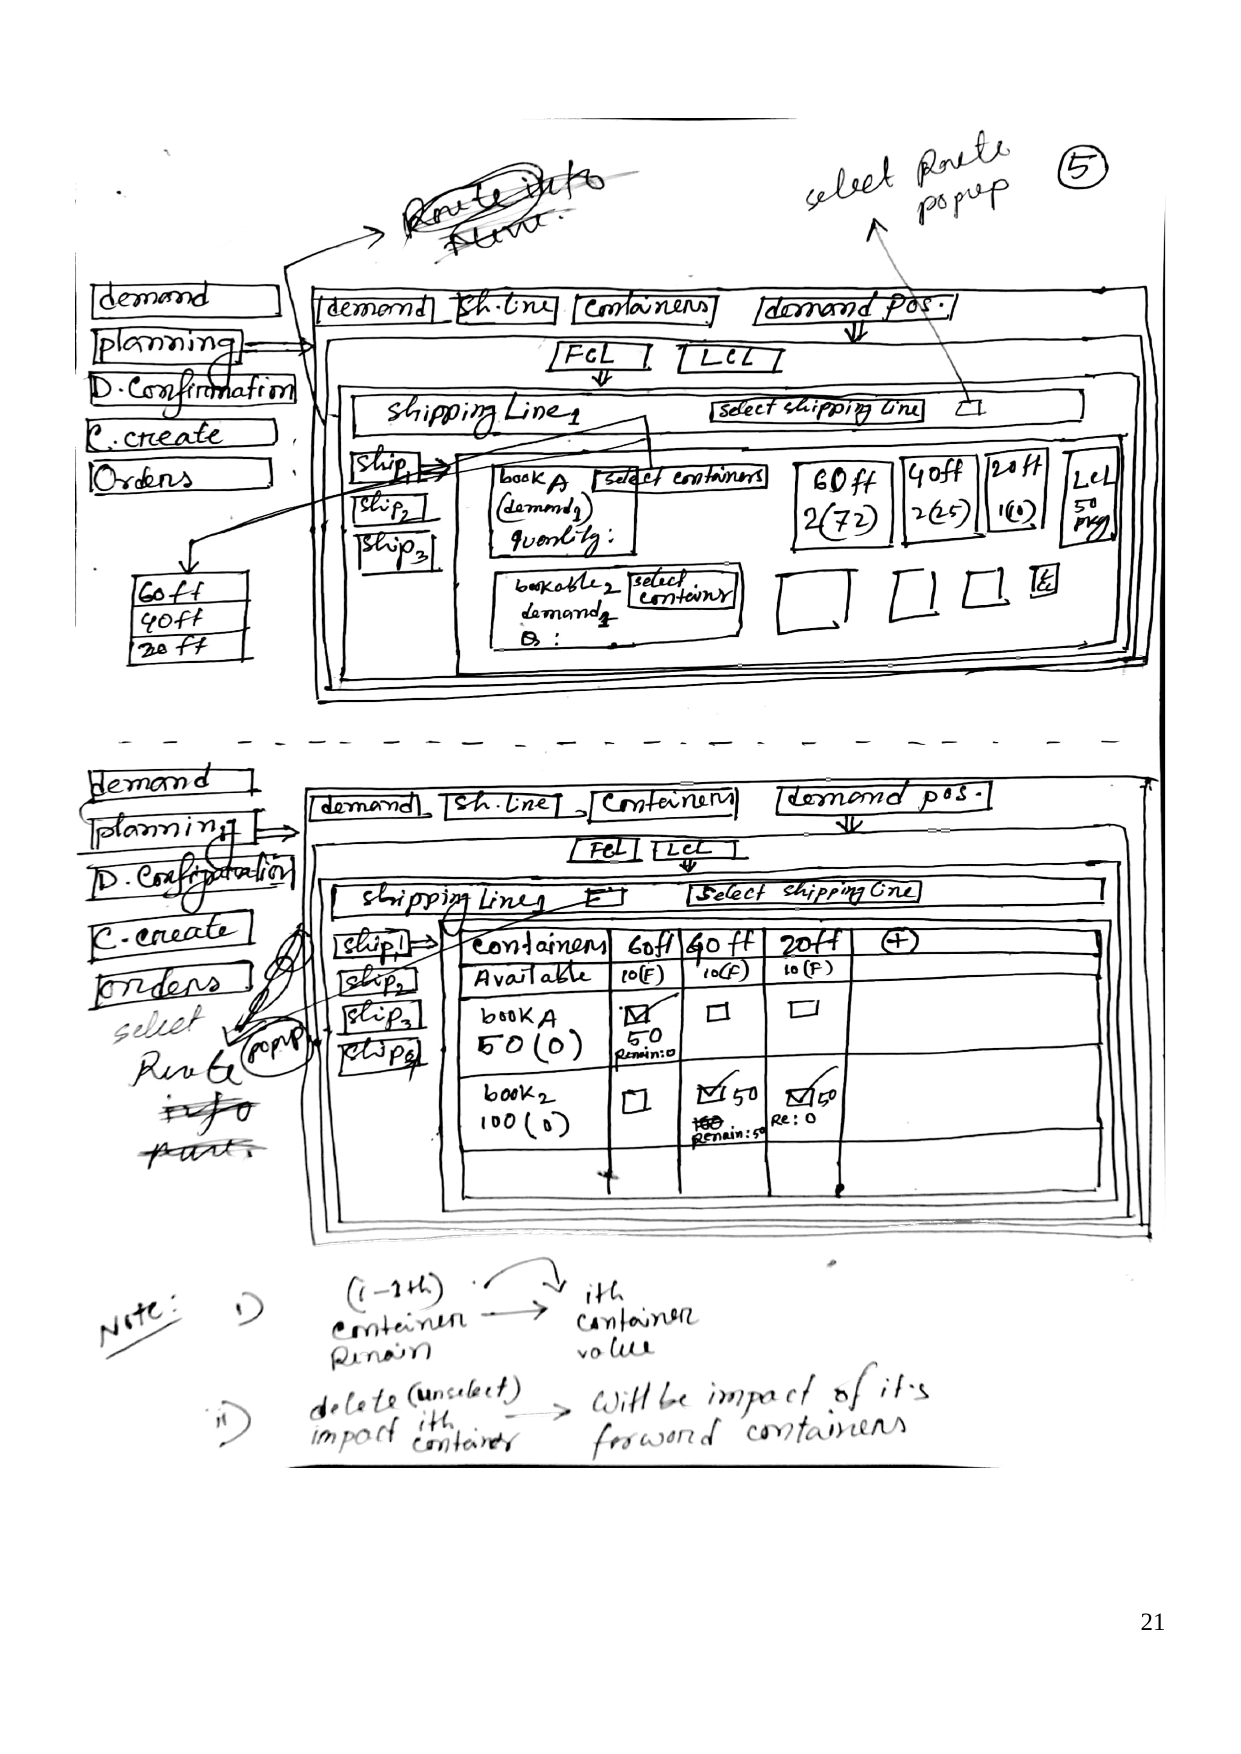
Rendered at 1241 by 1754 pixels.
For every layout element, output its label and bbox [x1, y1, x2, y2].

picture [75, 118, 1166, 1468]
